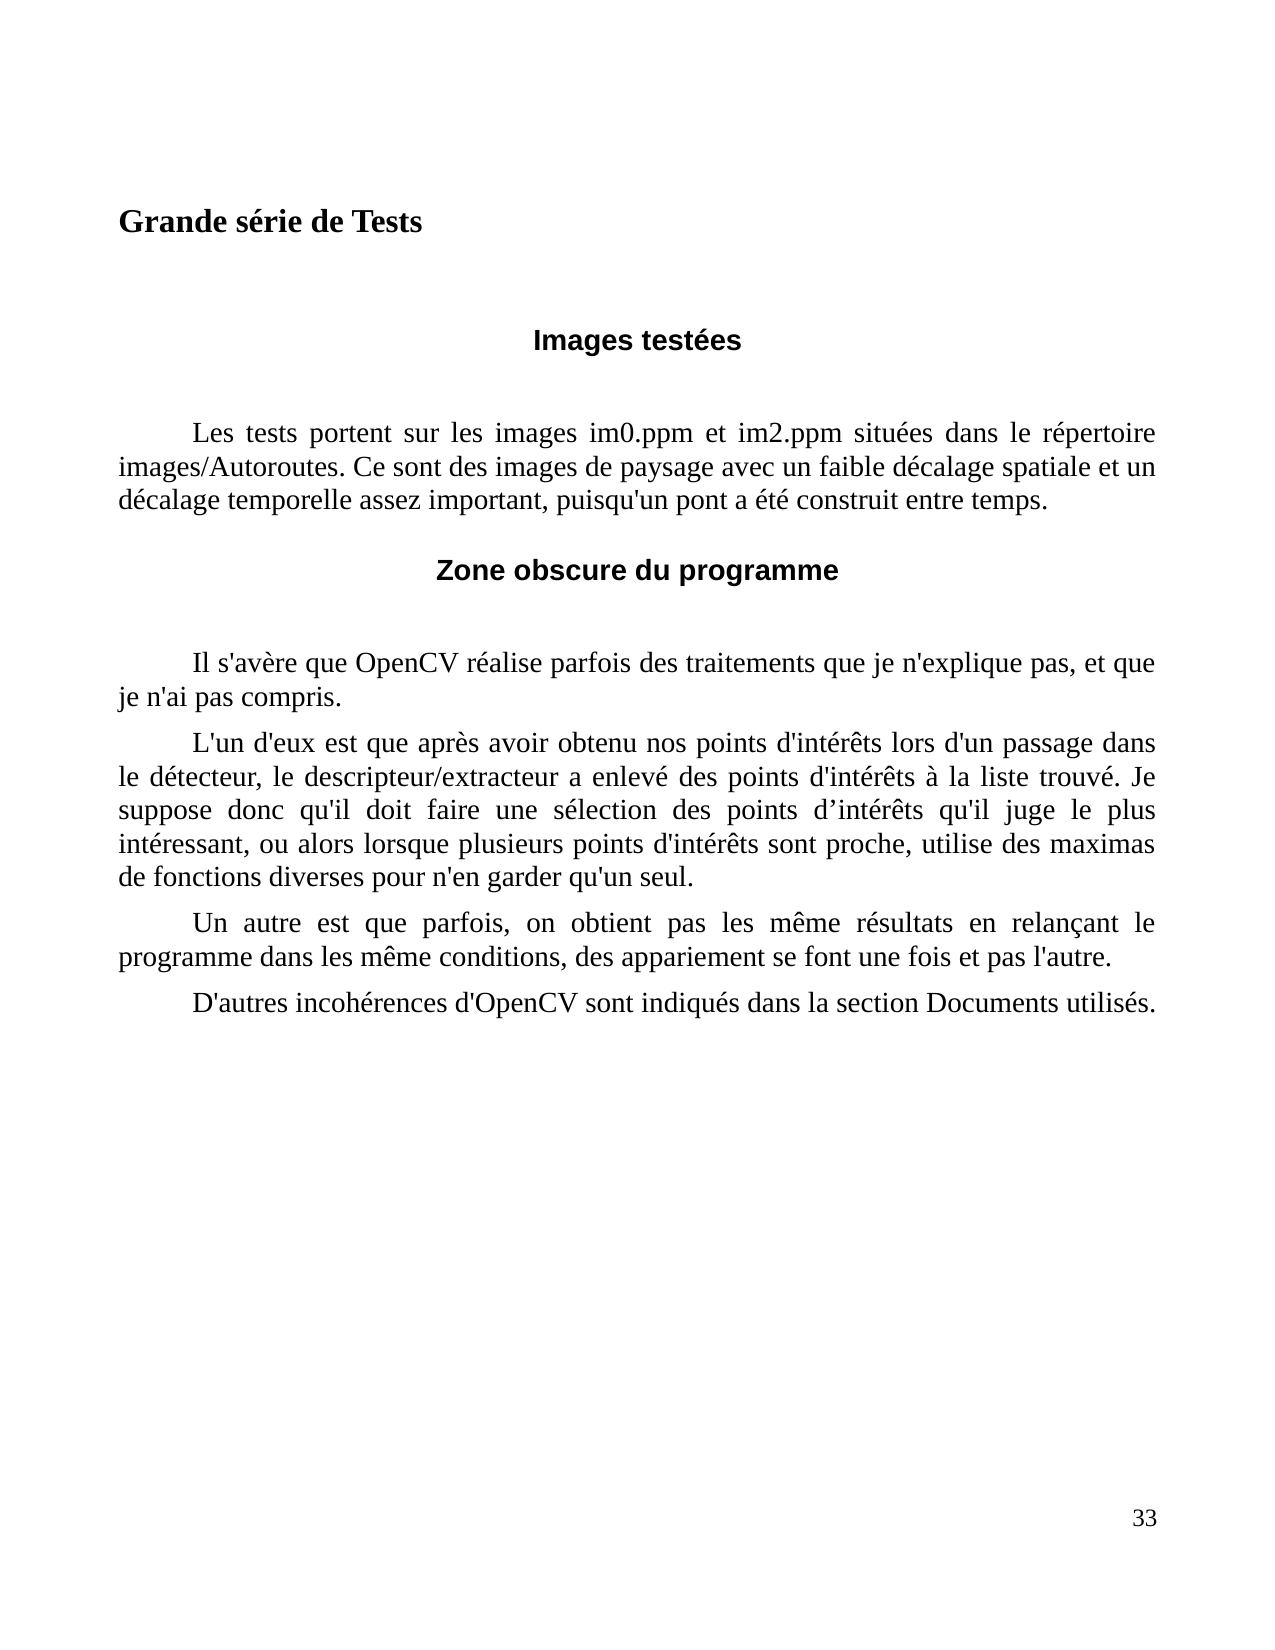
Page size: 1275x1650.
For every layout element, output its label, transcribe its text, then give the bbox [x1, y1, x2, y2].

subtitle Images testées [118, 323, 1157, 357]
text L'un d'eux est que après avoir obtenu nos points d'intérêts lors d'un passage dans le détecteur, le descripteur/extracteur a enlevé des points d'intérêts à la liste trouvé. Je suppose donc qu'il doit faire une sélection des points d’intérêts qu'il juge le plus intéressant, ou alors lorsque plusieurs points d'intérêts sont proche, utilise des maximas de fonctions diverses pour n'en garder qu'un seul. [118, 725, 1157, 893]
subtitle Zone obscure du programme [118, 553, 1157, 587]
text Les tests portent sur les images im0.ppm et im2.ppm situées dans le répertoire images/Autoroutes. Ce sont des images de paysage avec un faible décalage spatiale et un décalage temporelle assez important, puisqu'un pont a été construit entre temps. [118, 415, 1157, 516]
text D'autres incohérences d'OpenCV sont indiqués dans la section Documents utilisés. [118, 985, 1157, 1018]
subtitle Grande série de Tests [118, 201, 1157, 240]
text Il s'avère que OpenCV réalise parfois des traitements que je n'explique pas, et que je n'ai pas compris. [118, 646, 1157, 713]
text Un autre est que parfois, on obtient pas les même résultats en relançant le programme dans les même conditions, des appariement se font une fois et pas l'autre. [118, 905, 1157, 972]
